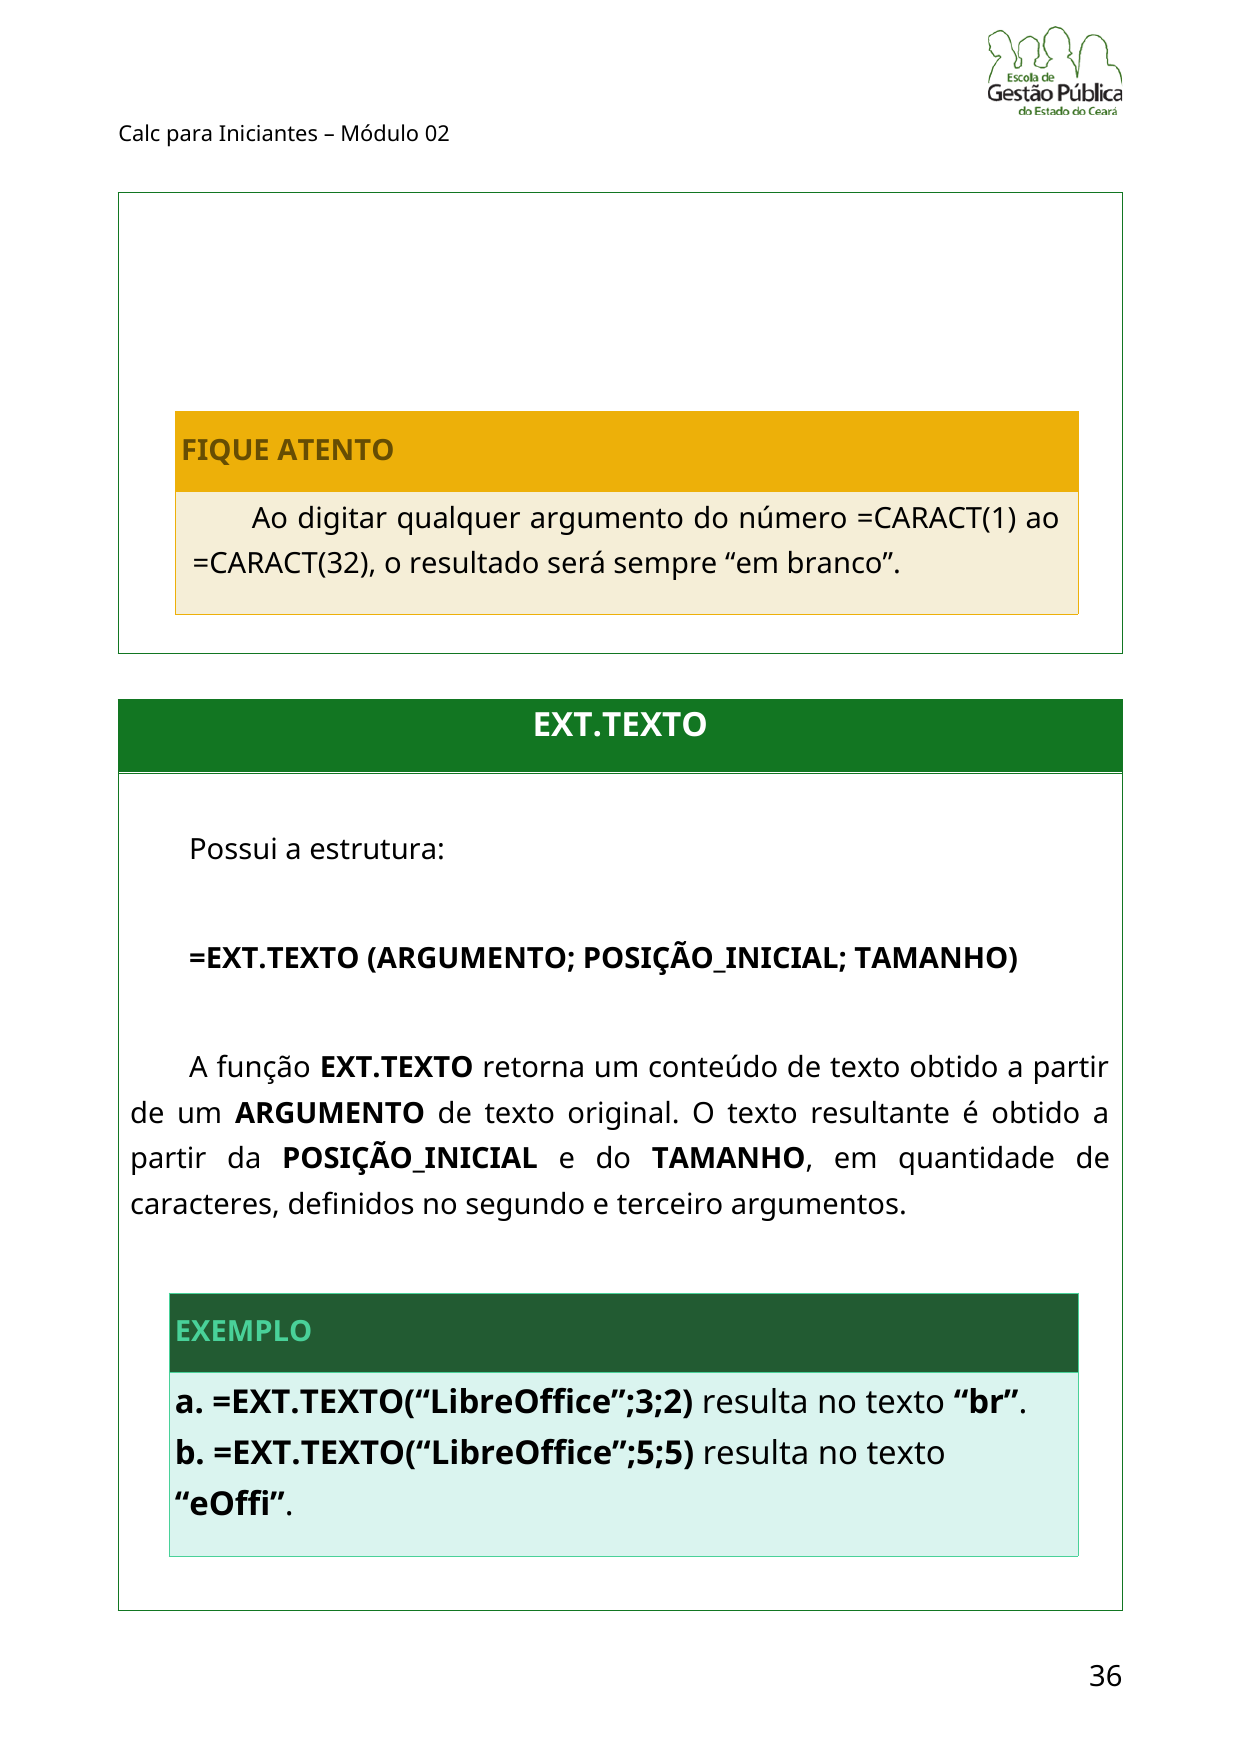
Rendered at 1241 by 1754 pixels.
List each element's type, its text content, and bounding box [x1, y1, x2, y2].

table_header FIQUE ATENTO [176, 412, 1078, 491]
table_cell [119, 193, 1122, 653]
table_header EXT.TEXTO [119, 700, 1122, 772]
table_cell a. =EXT.TEXTO(“LibreOffice”;3;2) resulta no texto “br”. b. =EXT.TEXTO(“LibreOffice”;5;5) resulta no texto “eOffi”. [170, 1373, 1078, 1556]
picture [118, 26, 1123, 115]
table_cell Ao digitar qualquer argumento do número =CARACT(1) ao =CARACT(32), o resultado será sempre “em branco”. [176, 492, 1078, 614]
table_cell Possui a estrutura: =EXT.TEXTO (ARGUMENTO; POSIÇÃO_INICIAL; TAMANHO) A função EXT.TEXTO retorna um conteúdo de texto obtido a partir de um ARGUMENTO de texto original. O texto resultante é obtido a partir da POSIÇÃO_INICIAL e do TAMANHO, em quantidade de caracteres, definidos no segundo e terceiro argumentos. [119, 774, 1122, 1610]
table_header EXEMPLO [170, 1294, 1078, 1372]
